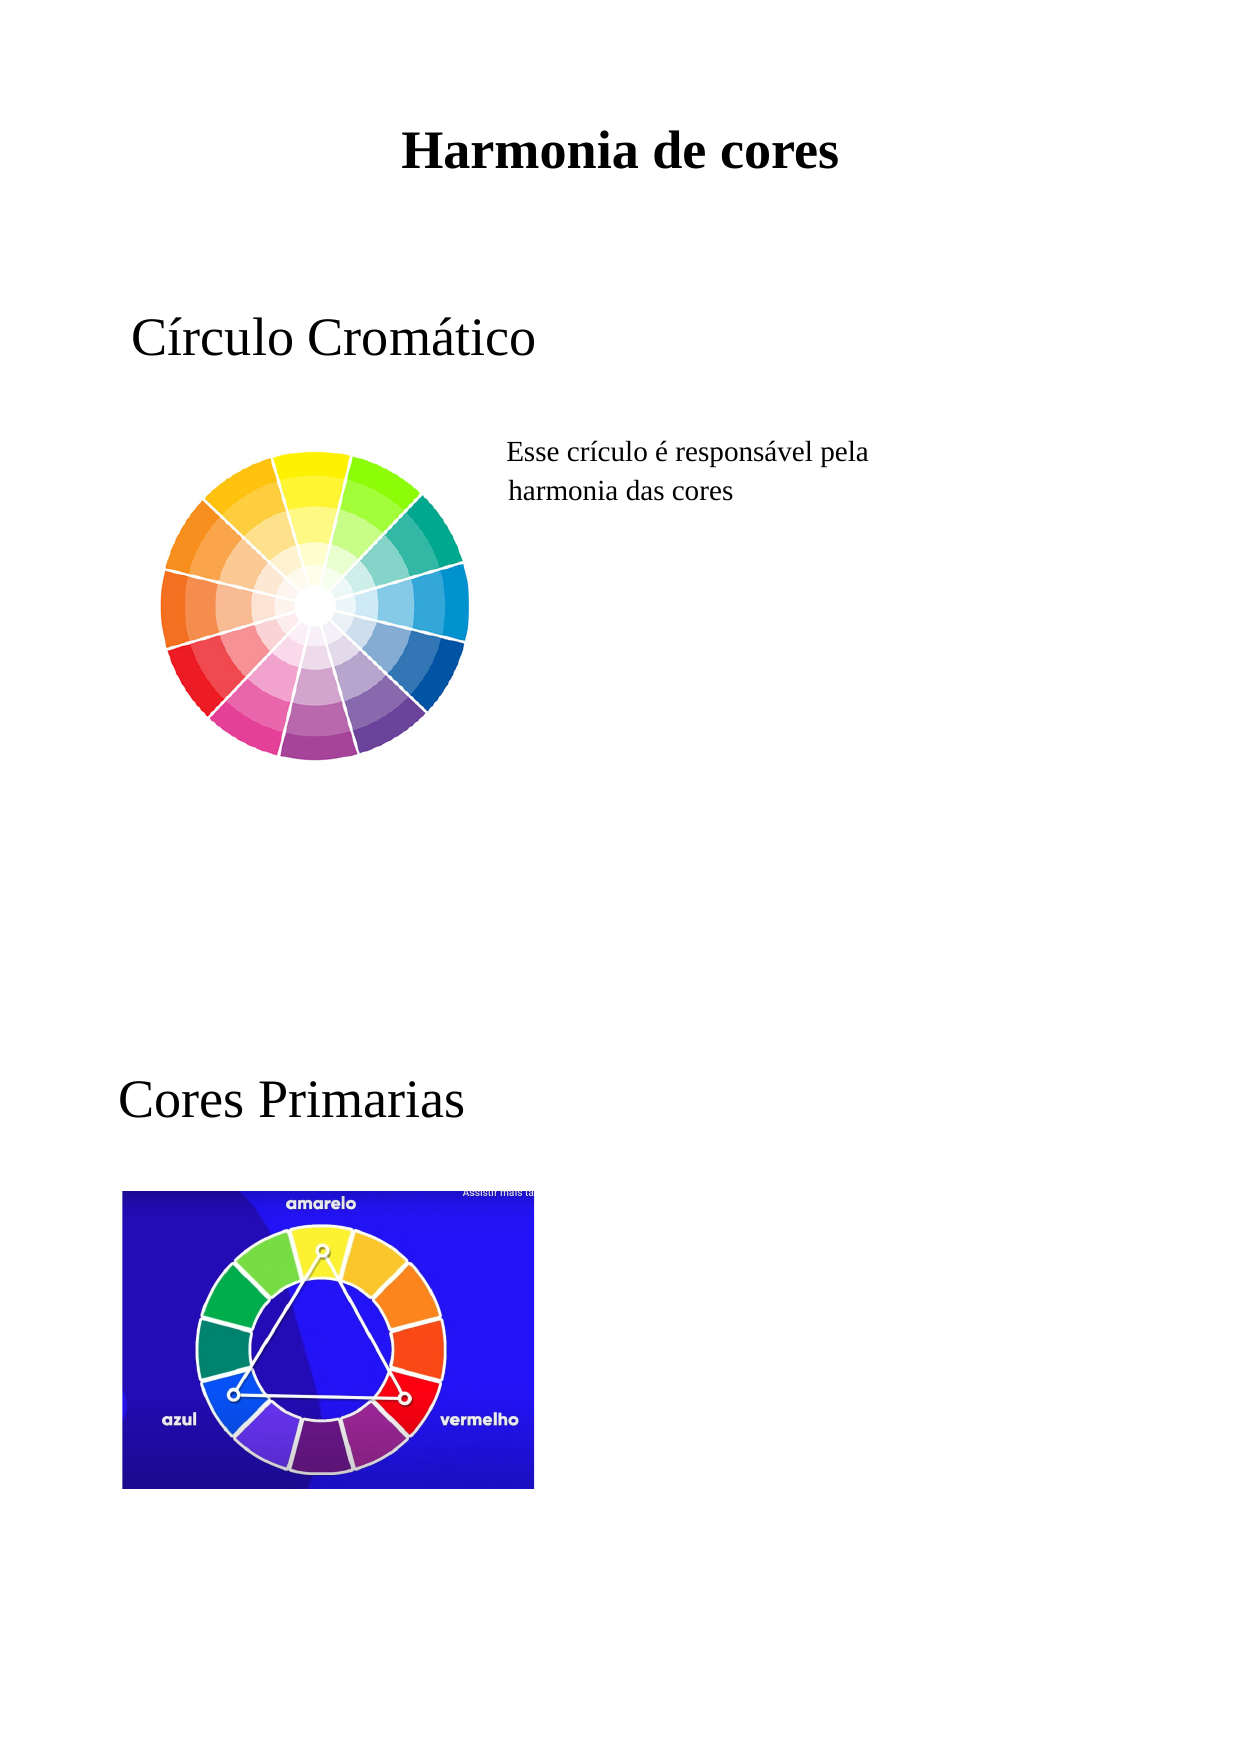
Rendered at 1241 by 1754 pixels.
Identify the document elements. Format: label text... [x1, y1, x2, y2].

picture [122, 1191, 535, 1489]
text Círculo Cromático [118, 305, 1122, 367]
text [118, 473, 145, 506]
text Harmonia de cores [118, 118, 1122, 180]
picture [145, 438, 479, 772]
text harmonia das cores [479, 473, 1122, 506]
text Cores Primarias [118, 1067, 1122, 1129]
text Esse crículo é responsável pela [118, 410, 1122, 473]
